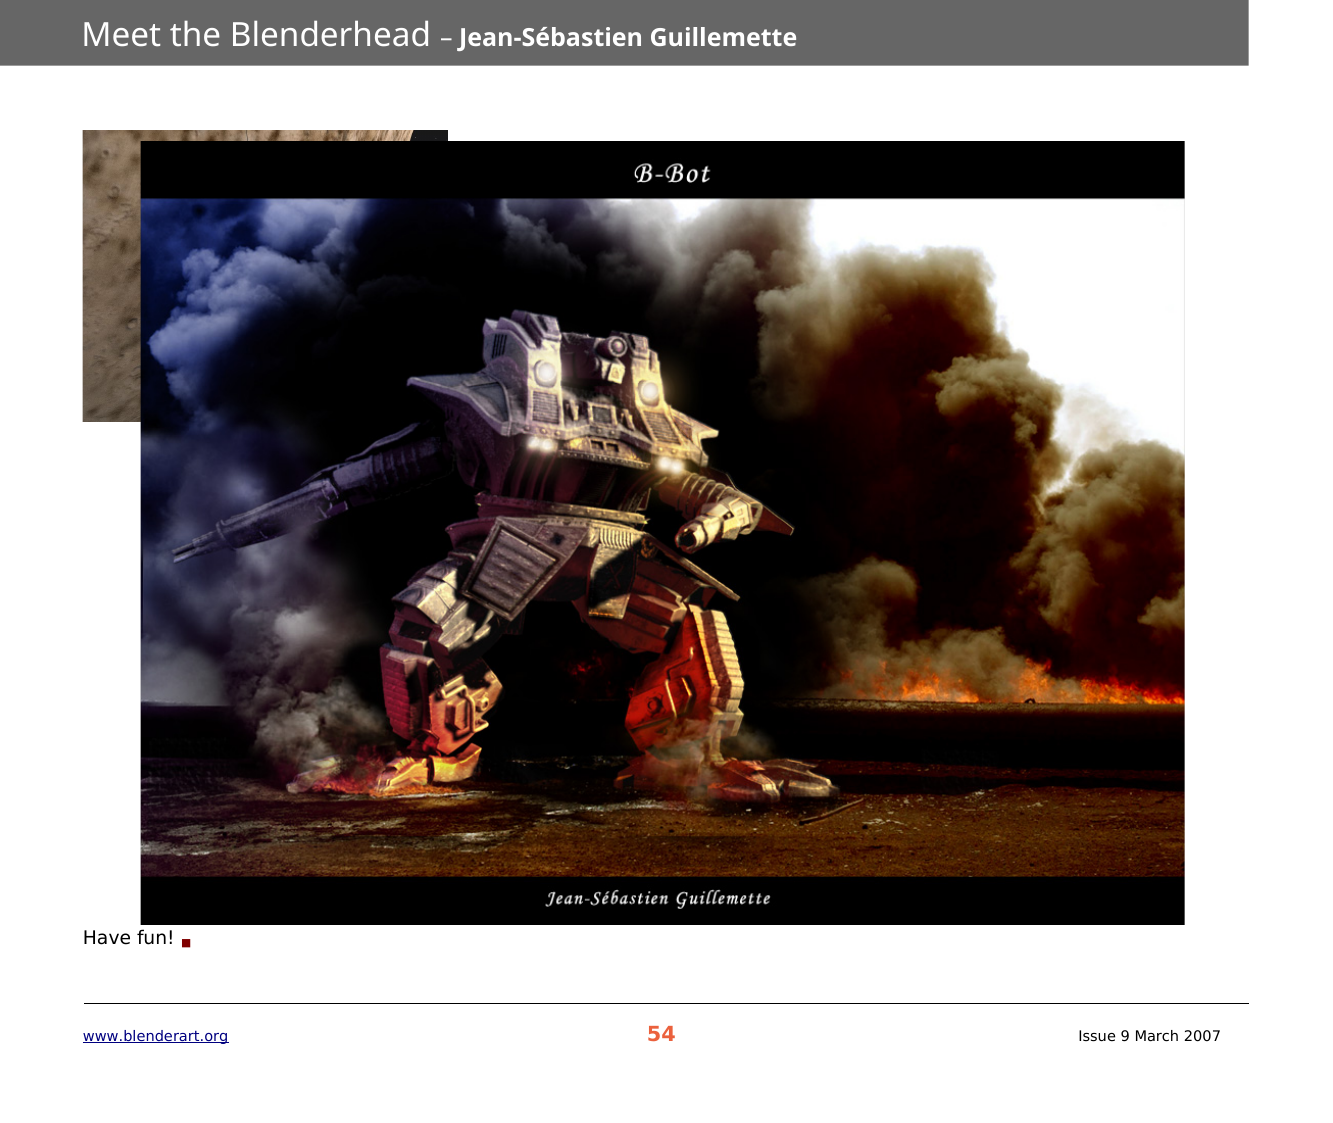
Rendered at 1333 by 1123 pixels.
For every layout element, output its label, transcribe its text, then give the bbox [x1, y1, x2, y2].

text [83, 118, 448, 130]
text Have fun! ■ [83, 422, 448, 950]
picture [82, 130, 1185, 925]
